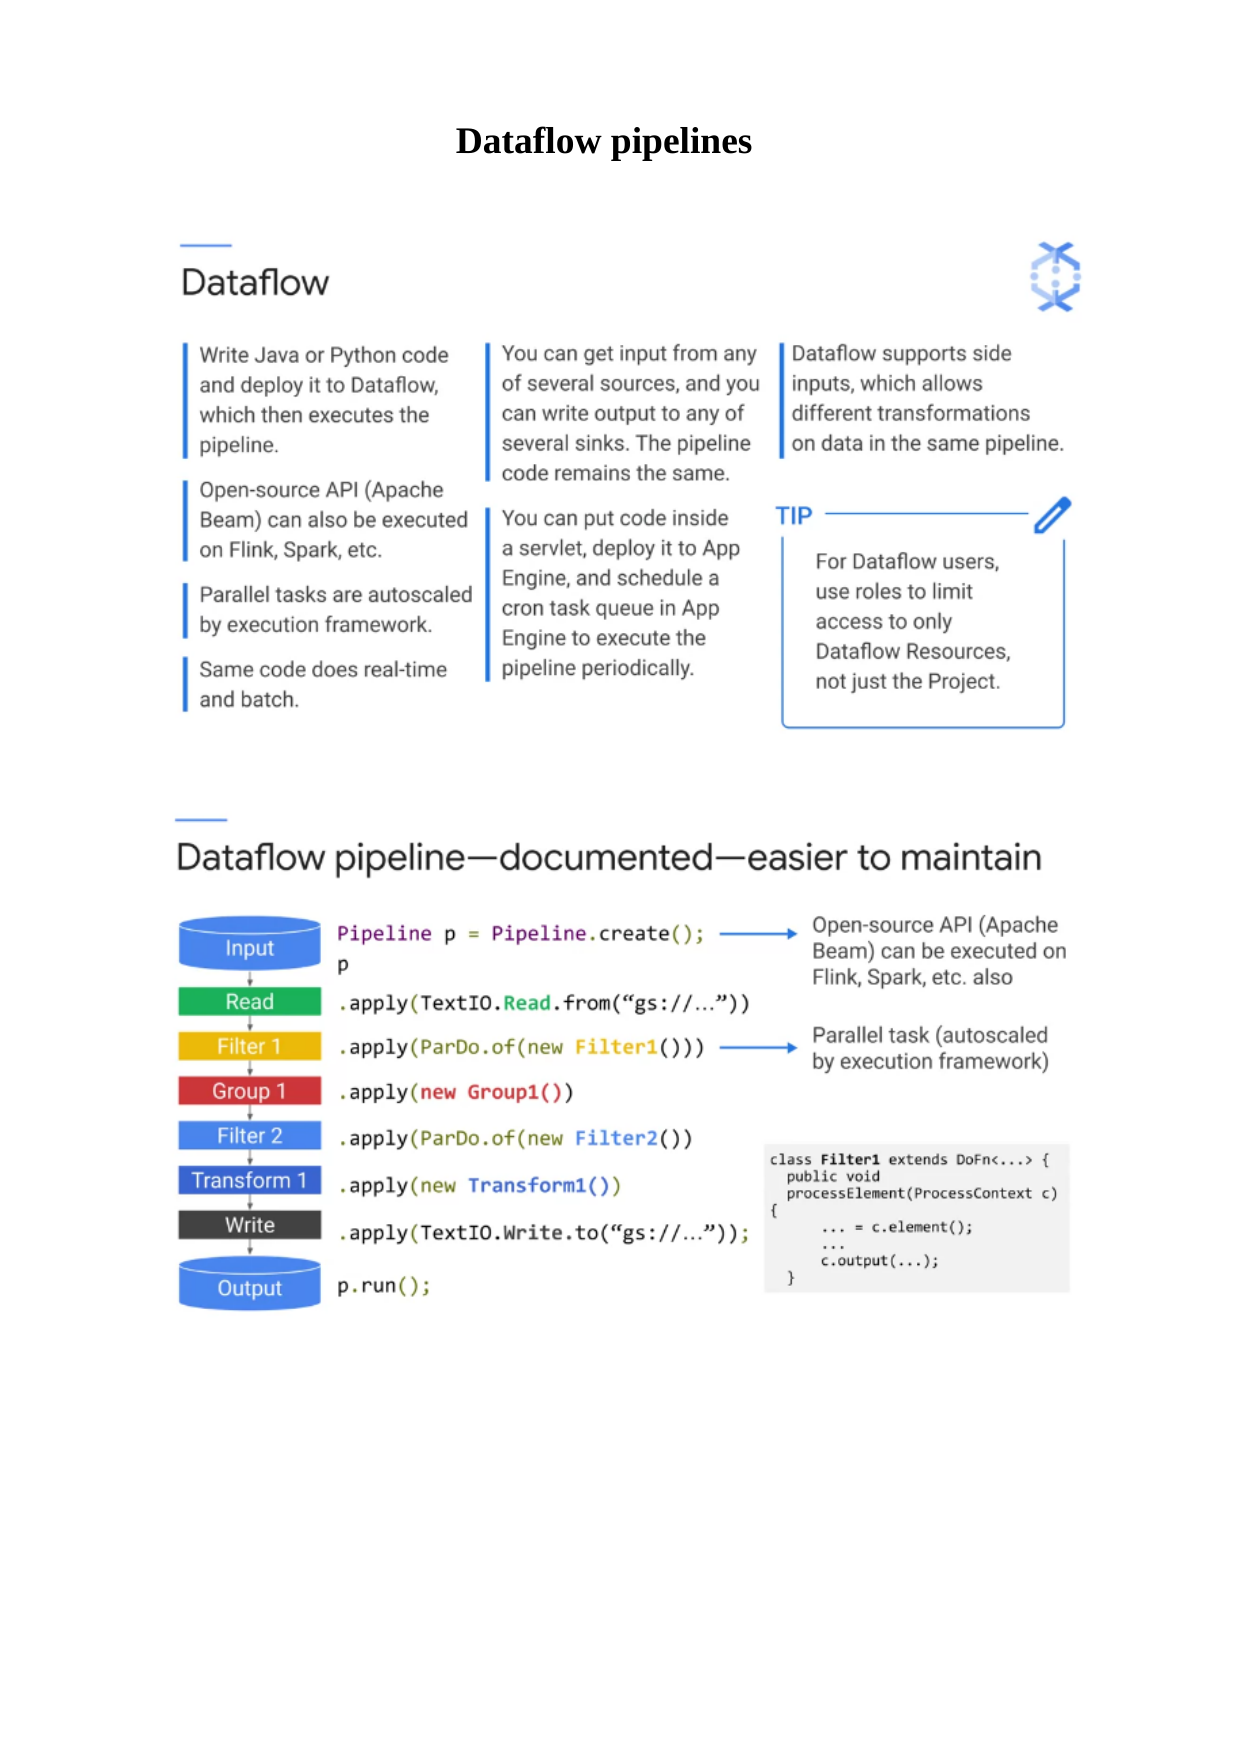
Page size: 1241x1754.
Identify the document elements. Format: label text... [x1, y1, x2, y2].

subtitle Dataflow pipelines [118, 118, 1122, 161]
picture [118, 798, 1123, 1324]
picture [118, 221, 1123, 747]
